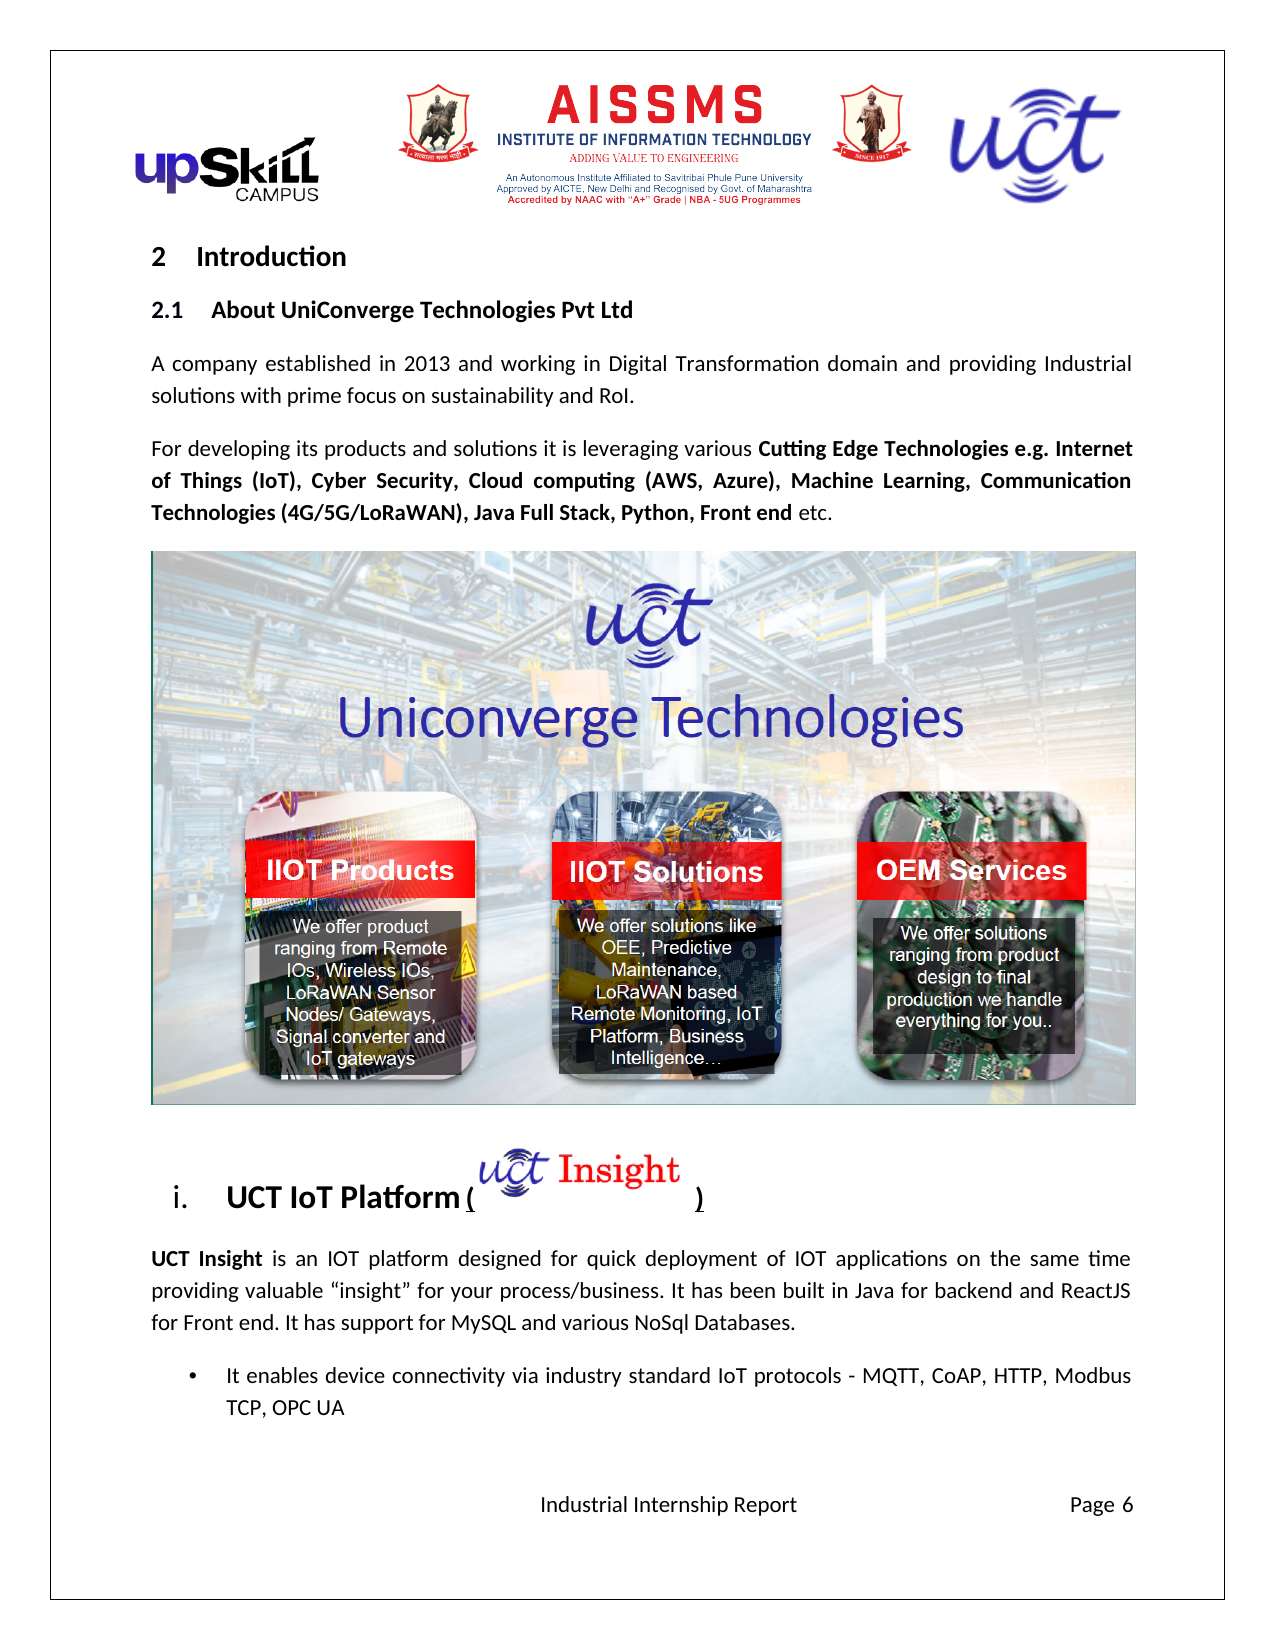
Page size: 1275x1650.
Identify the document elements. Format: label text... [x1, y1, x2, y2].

picture [104, 124, 350, 205]
list UCT IoT Platform () [188, 1130, 1133, 1217]
picture [391, 79, 915, 205]
subtitle Introduction [151, 238, 1133, 274]
list It enables device connectivity via industry standard IoT protocols - MQTT, CoAP, HTTP, Modbus TCP, OPC UA [188, 1361, 1133, 1421]
text For developing its products and solutions it is leveraging various Cutting Edge Technologies e.g. Internet of Things (IoT), Cyber Security, Cloud computing (AWS, Azure), Machine Learning, Communication Technologies (4G/5G/LoRaWAN), Java Full Stack, Python, Front end etc. [151, 434, 1133, 526]
picture [151, 551, 1136, 1105]
text A company established in 2013 and working in Digital Transformation domain and providing Industrial solutions with prime focus on sustainability and RoI. [151, 349, 1133, 409]
subtitle About UniConverge Technologies Pvt Ltd [151, 299, 1133, 324]
picture [474, 1129, 695, 1209]
picture [947, 79, 1127, 205]
text UCT Insight is an IOT platform designed for quick deployment of IOT applications on the same time providing valuable “insight” for your process/business. It has been built in Java for backend and ReactJS for Front end. It has support for MySQL and various NoSql Databases. [151, 1244, 1133, 1336]
